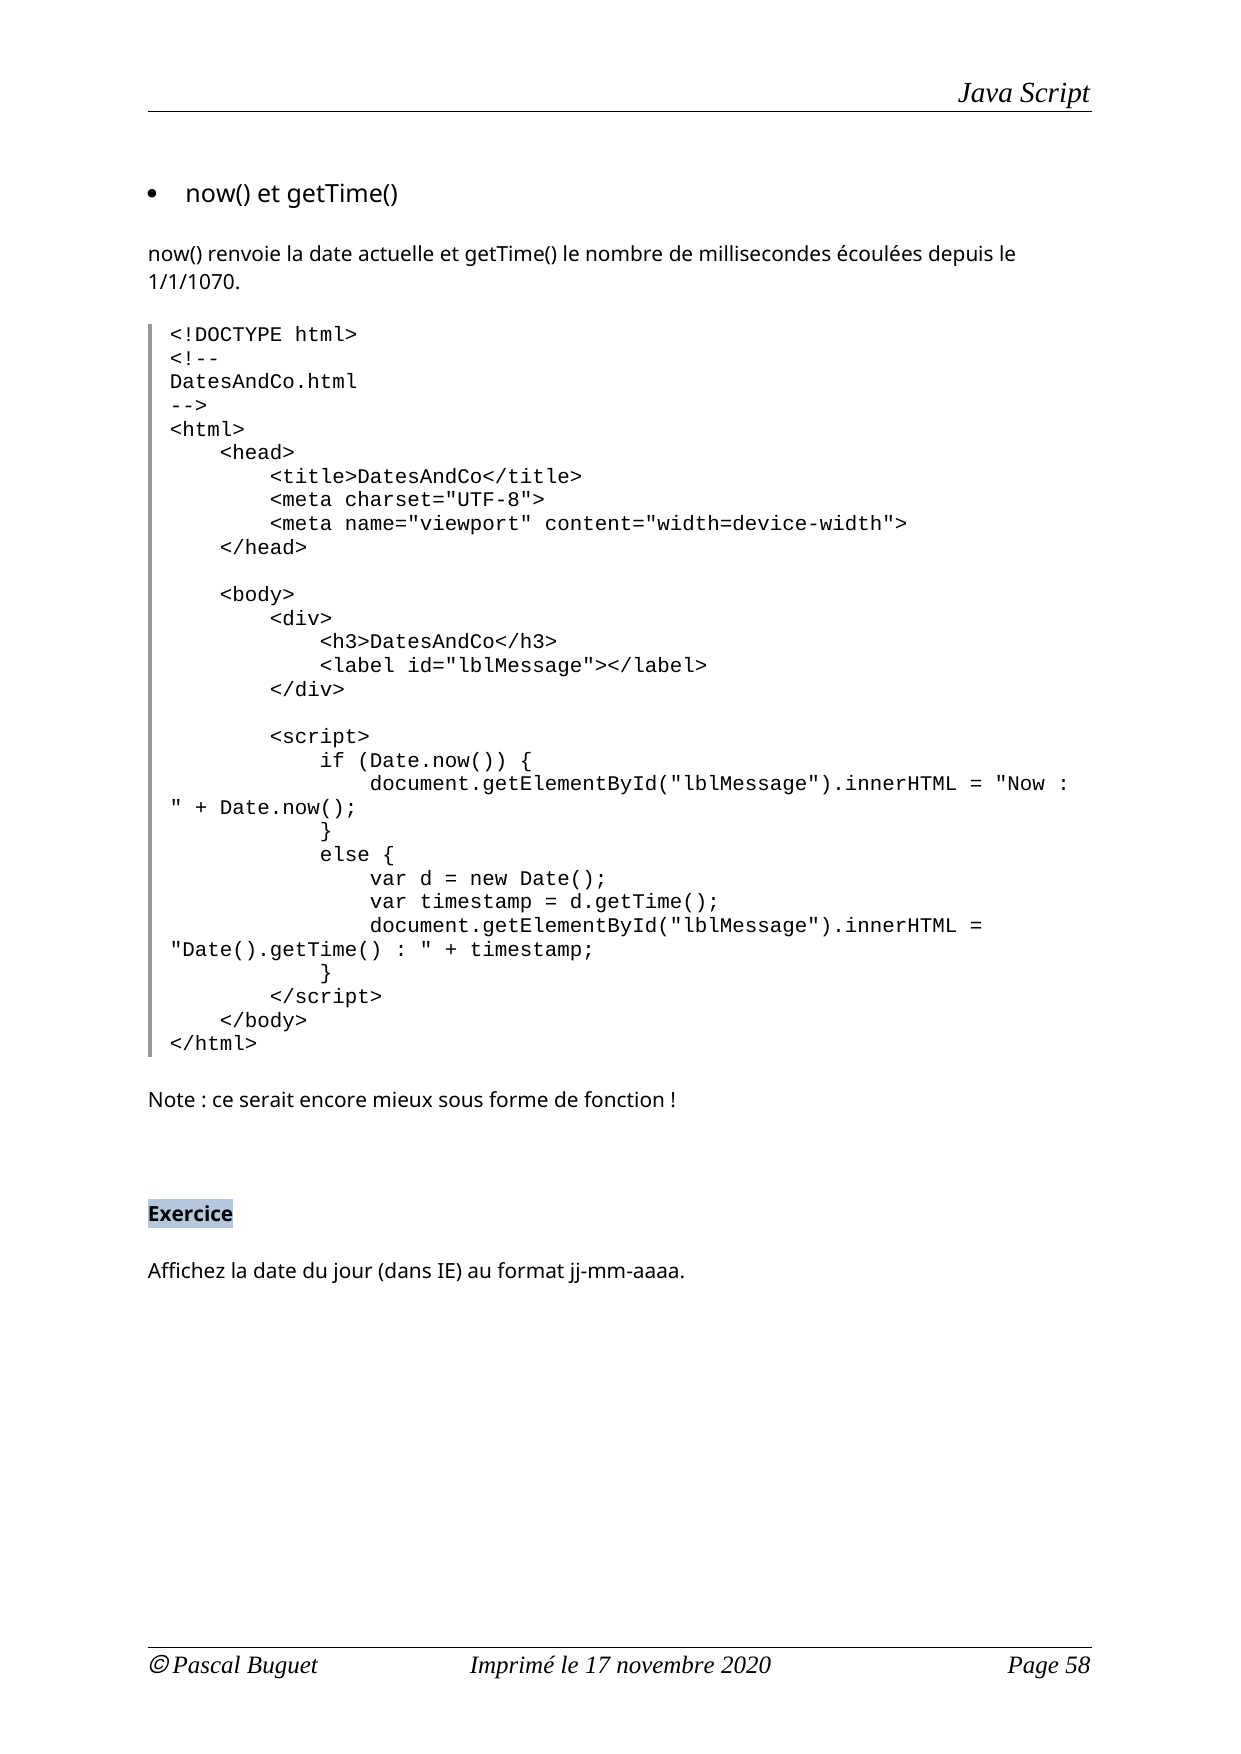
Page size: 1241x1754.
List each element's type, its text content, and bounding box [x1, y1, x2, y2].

text <!-- [152, 348, 1092, 371]
text Exercice [148, 1199, 1092, 1228]
text </html> [152, 1033, 1092, 1057]
text Affichez la date du jour (dans IE) au format jj-mm-aaaa. [148, 1256, 1092, 1284]
text if (Date.now()) { [152, 749, 1092, 773]
text <title>DatesAndCo</title> [152, 466, 1092, 489]
text --> [152, 395, 1092, 418]
text <label id="lblMessage"></label> [152, 655, 1092, 679]
text } [152, 962, 1092, 986]
text <script> [152, 726, 1092, 749]
text } [152, 821, 1092, 844]
text <html> [152, 418, 1092, 442]
text var d = new Date(); [152, 868, 1092, 891]
text <body> [152, 584, 1092, 608]
text </div> [152, 679, 1092, 702]
text document.getElementById("lblMessage").innerHTML = "Now : " + Date.now(); [152, 773, 1092, 821]
text Note : ce serait encore mieux sous forme de fonction ! [148, 1085, 1092, 1114]
text <meta charset="UTF-8"> [152, 489, 1092, 513]
text <meta name="viewport" content="width=device-width"> [152, 513, 1092, 537]
text now() renvoie la date actuelle et getTime() le nombre de millisecondes écoulées depuis le 1/1/1070. [148, 239, 1092, 296]
text </script> [152, 986, 1092, 1010]
text </body> [152, 1010, 1092, 1033]
text <head> [152, 442, 1092, 466]
text <div> [152, 608, 1092, 631]
list now() et getTime() [148, 176, 1092, 210]
text DatesAndCo.html [152, 371, 1092, 395]
text var timestamp = d.getTime(); [152, 891, 1092, 915]
text document.getElementById("lblMessage").innerHTML = "Date().getTime() : " + timestamp; [152, 915, 1092, 962]
text <!DOCTYPE html> [152, 324, 1092, 348]
text else { [152, 844, 1092, 868]
text </head> [152, 537, 1092, 560]
text <h3>DatesAndCo</h3> [152, 631, 1092, 655]
